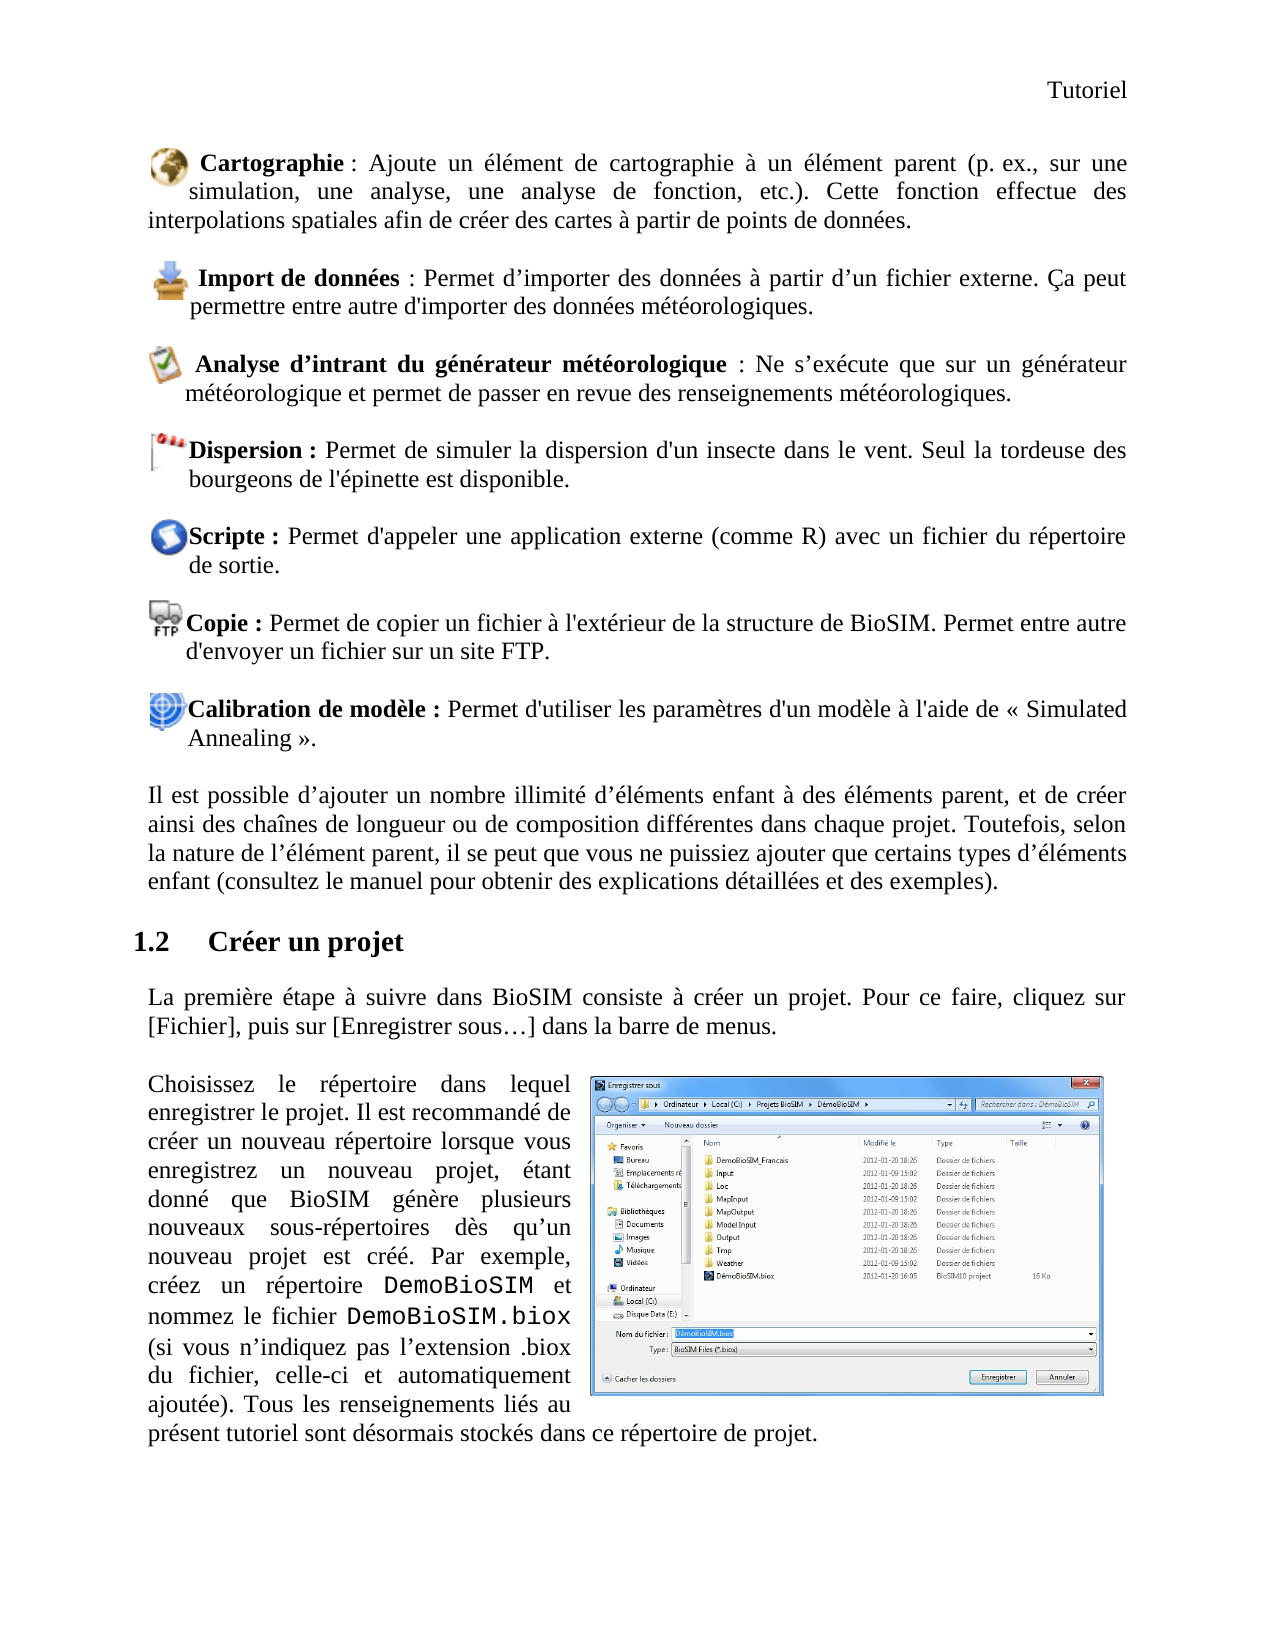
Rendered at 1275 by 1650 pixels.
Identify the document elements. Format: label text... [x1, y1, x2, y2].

picture [148, 600, 186, 638]
picture [151, 519, 189, 557]
text Import de données : Permet d’importer des données à partir d’un fichier externe. Ça peut permettre entre autre d'importer des données météorologiques. [148, 263, 1127, 320]
subtitle Créer un projet [133, 924, 1127, 957]
text Calibration de modèle : Permet d'utiliser les paramètres d'un modèle à l'aide de « Simulated Annealing ». [148, 694, 1127, 751]
text Cartographie : Ajoute un élément de cartographie à un élément parent (p. ex., sur une simulation, une analyse, une analyse de fonction, etc.). Cette fonction effectue des interpolations spatiales afin de créer des cartes à partir de points de données. [148, 148, 1127, 234]
text Scripte : Permet d'appeler une application externe (comme R) avec un fichier du répertoire de sortie. [148, 521, 1127, 579]
picture [148, 346, 185, 384]
text La première étape à suivre dans BioSIM consiste à créer un projet. Pour ce faire, cliquez sur [Fichier], puis sur [Enregistrer sous…] dans la barre de menus. [148, 982, 1127, 1040]
text Analyse d’intrant du générateur météorologique : Ne s’exécute que sur un générateur météorologique et permet de passer en revue des renseignements météorologiques. [148, 349, 1127, 406]
picture [150, 693, 188, 731]
picture [151, 433, 189, 471]
text Choisissez le répertoire dans lequel enregistrer le projet. Il est recommandé de créer un nouveau répertoire lorsque vous enregistrez un nouveau projet, étant donné que BioSIM génère plusieurs nouveaux sous-répertoires dès qu’un nouveau projet est créé. Par exemple, créez un répertoire DemoBioSIM et nommez le fichier DemoBioSIM.biox (si vous n’indiquez pas l’extension .biox du fichier, celle-ci et automatiquement ajoutée). Tous les renseignements liés au présent tutoriel sont désormais stockés dans ce répertoire de projet. [148, 1069, 1127, 1447]
text Il est possible d’ajouter un nombre illimité d’éléments enfant à des éléments parent, et de créer ainsi des chaînes de longueur ou de composition différentes dans chaque projet. Toutefois, selon la nature de l’élément parent, il se peut que vous ne puissiez ajouter que certains types d’éléments enfant (consultez le manuel pour obtenir des explications détaillées et des exemples). [148, 780, 1127, 895]
picture [151, 148, 189, 187]
picture [590, 1076, 1104, 1397]
picture [152, 261, 190, 300]
text Dispersion : Permet de simuler la dispersion d'un insecte dans le vent. Seul la tordeuse des bourgeons de l'épinette est disponible. [148, 435, 1127, 493]
text Copie : Permet de copier un fichier à l'extérieur de la structure de BioSIM. Permet entre autre d'envoyer un fichier sur un site FTP. [148, 608, 1127, 665]
